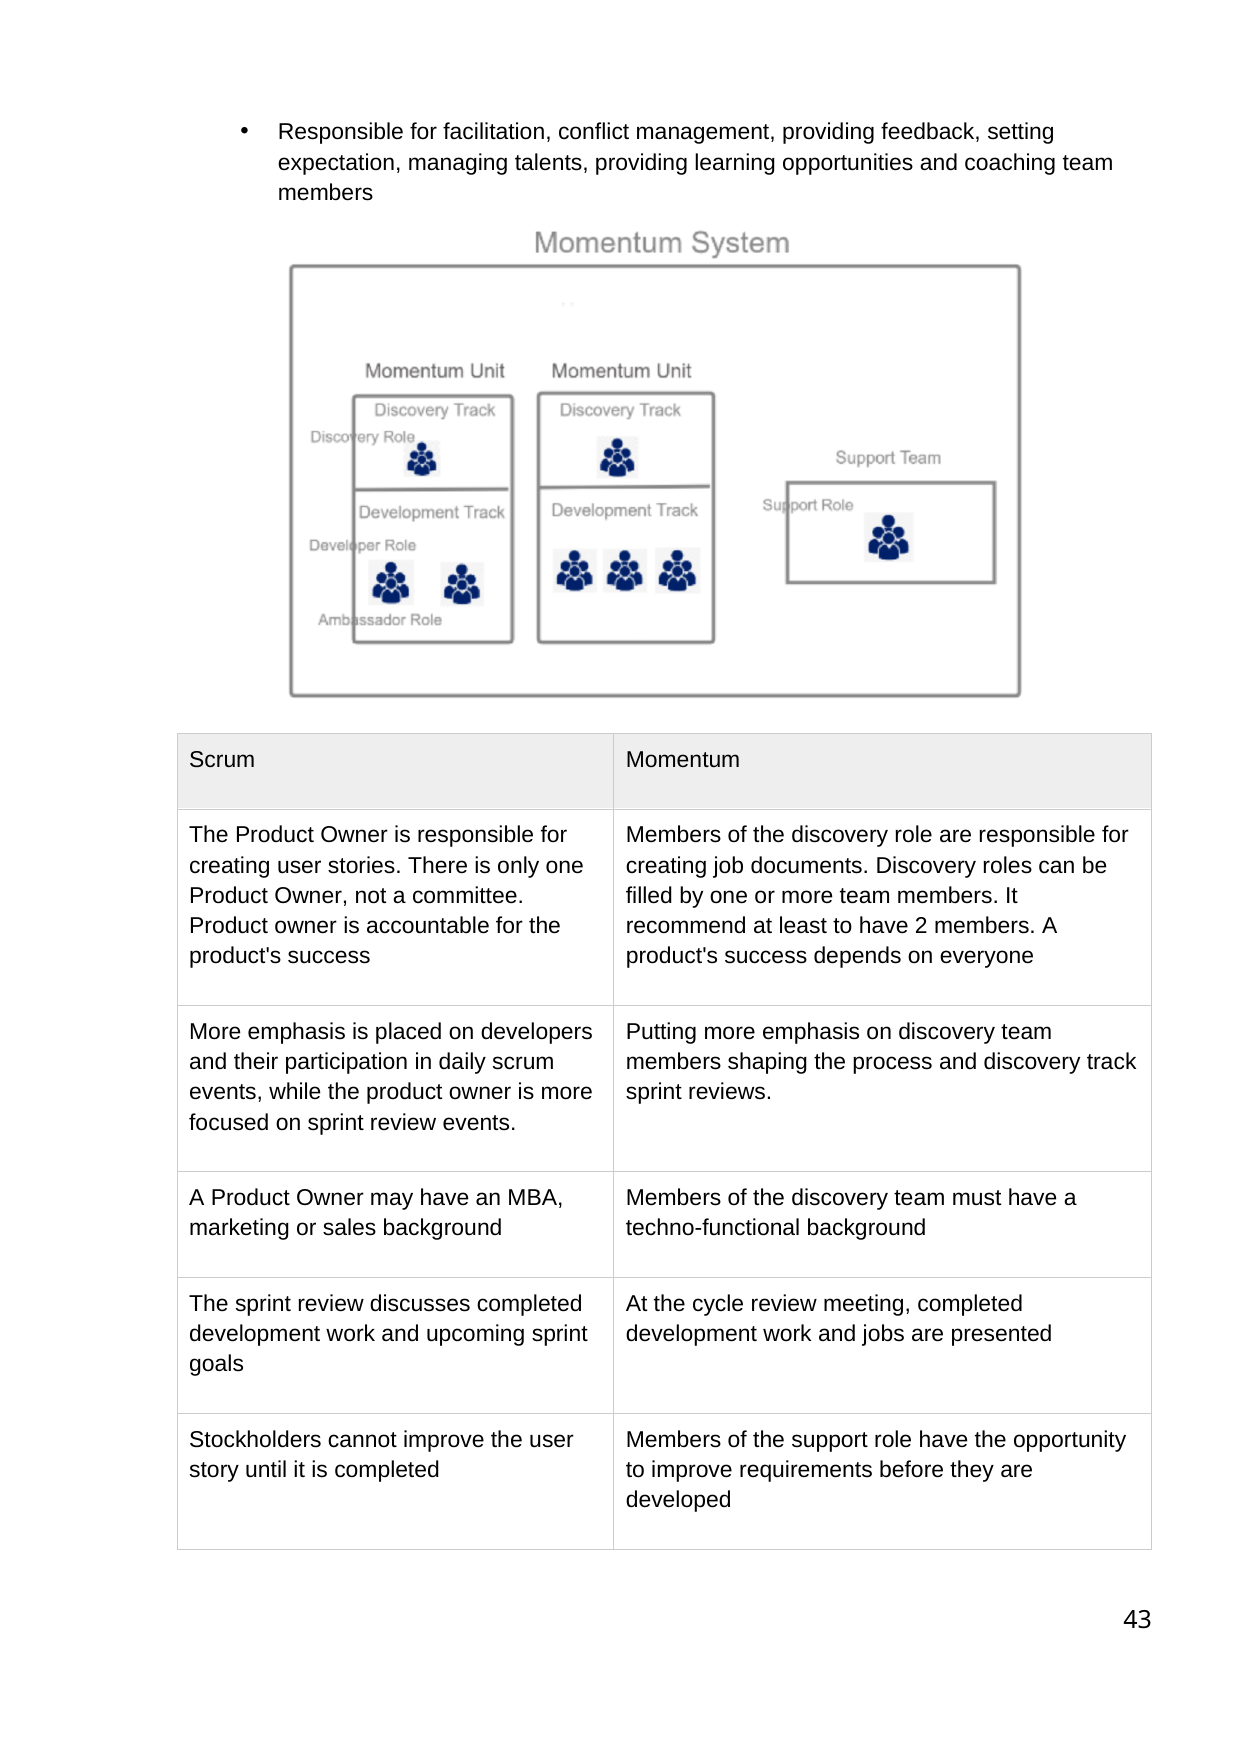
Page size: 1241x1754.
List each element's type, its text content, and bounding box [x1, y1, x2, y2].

table_cell A Product Owner may have an MBA, marketing or sales background [178, 1172, 613, 1277]
list Responsible for facilitation, conflict management, providing feedback, setting expectation, managing talents, providing learning opportunities and coaching team members [240, 118, 1152, 205]
table_cell Members of the discovery team must have a techno-functional background [614, 1172, 1151, 1277]
table_cell More emphasis is placed on developers and their participation in daily scrum events, while the product owner is more focused on sprint review events. [178, 1006, 613, 1171]
table_header Scrum [178, 734, 613, 808]
table_cell Members of the discovery role are responsible for creating job documents. Discovery roles can be filled by one or more team members. It recommend at least to have 2 members. A product's success depends on everyone [614, 810, 1151, 1005]
table_cell At the cycle review meeting, completed development work and jobs are presented [614, 1278, 1151, 1413]
table_cell Members of the support role have the opportunity to improve requirements before they are developed [614, 1414, 1151, 1549]
table_cell Putting more emphasis on discovery team members shaping the process and discovery track sprint reviews. [614, 1006, 1151, 1171]
picture [287, 226, 1024, 700]
table_cell The Product Owner is responsible for creating user stories. There is only one Product Owner, not a committee. Product owner is accountable for the product's success [178, 810, 613, 1005]
table_header Momentum [614, 734, 1151, 808]
table_cell The sprint review discusses completed development work and upcoming sprint goals [178, 1278, 613, 1413]
table_cell Stockholders cannot improve the user story until it is completed [178, 1414, 613, 1549]
